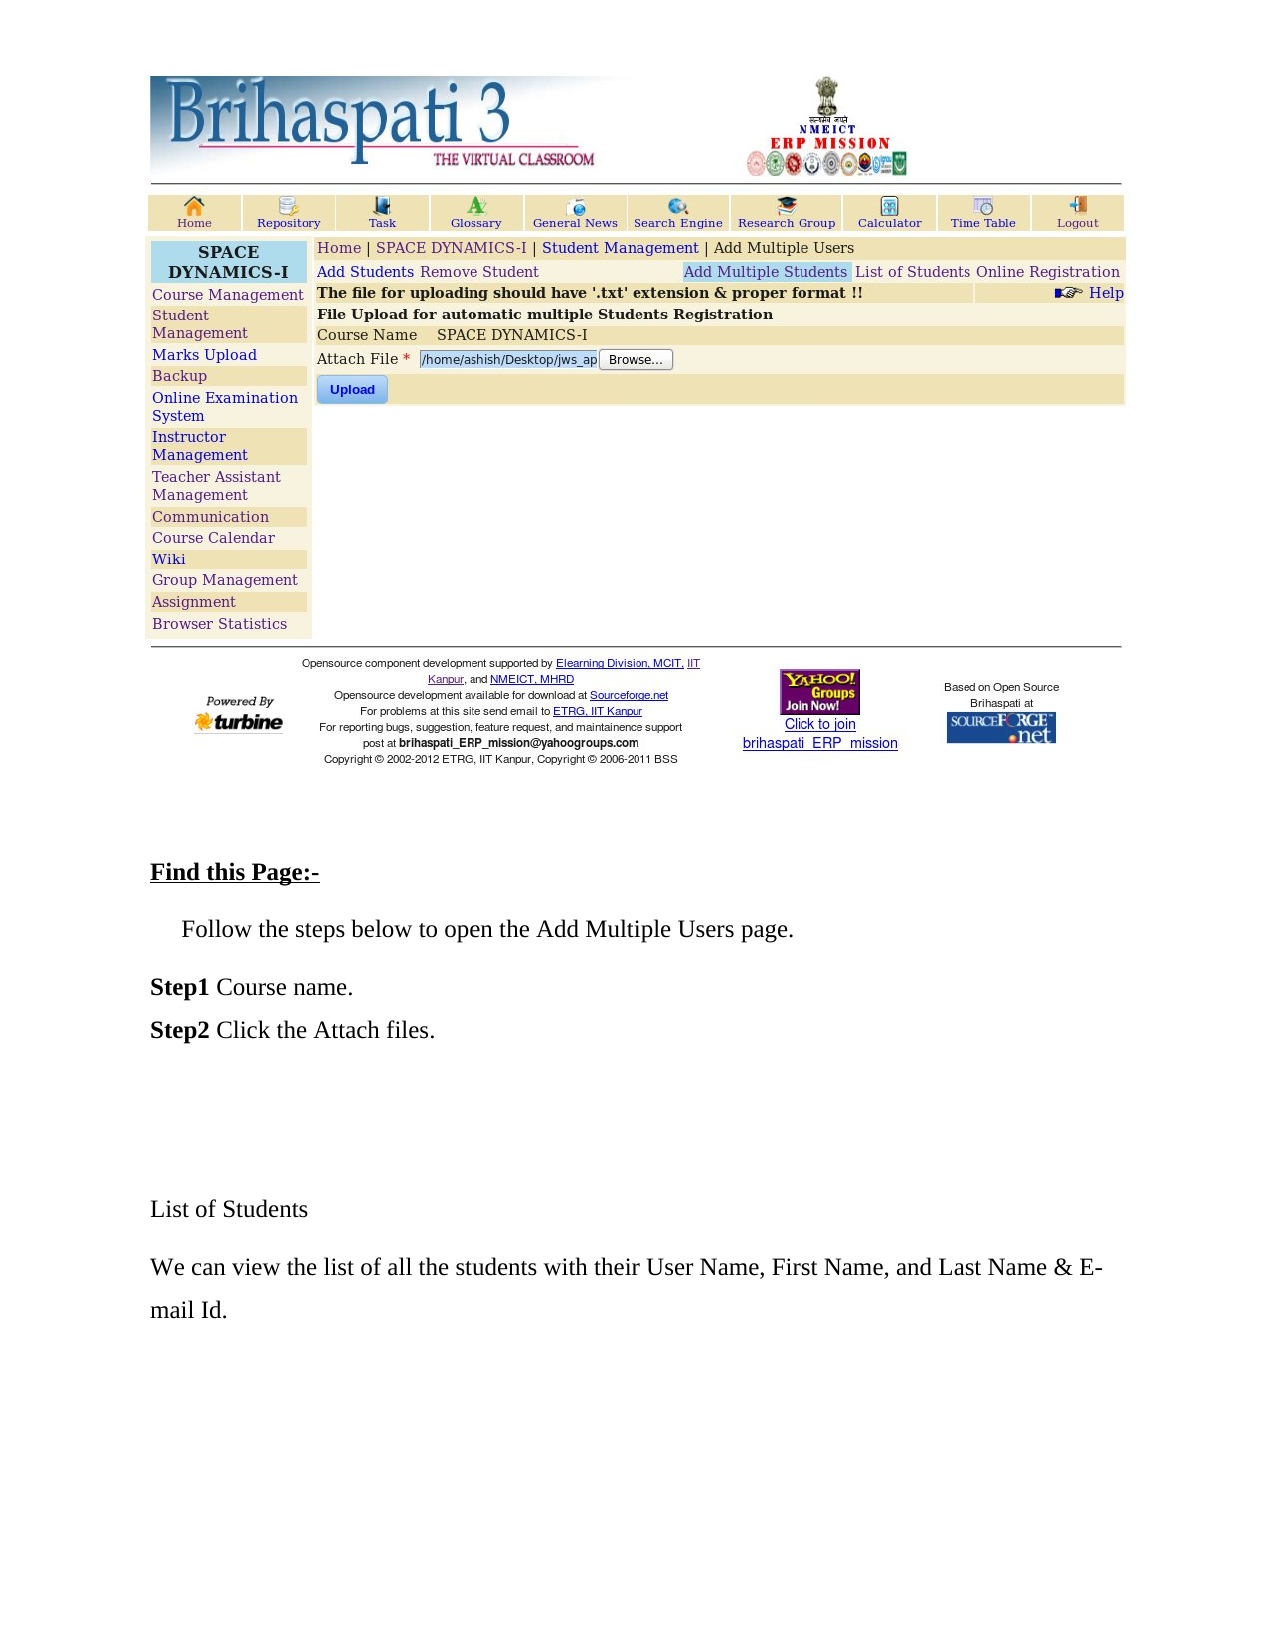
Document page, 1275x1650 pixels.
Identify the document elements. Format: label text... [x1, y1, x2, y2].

text Find this Page:- [150, 857, 1136, 885]
picture [144, 75, 1131, 800]
text We can view the list of all the students with their User Name, First Name, and Last Name & E-mail Id. [150, 1252, 1136, 1324]
text Follow the steps below to open the Add Multiple Users page. [150, 914, 1125, 943]
text List of Students [150, 1194, 1136, 1223]
text Step2 Click the Attach files. [150, 1015, 1136, 1043]
text Step1 Course name. [150, 972, 1136, 1000]
